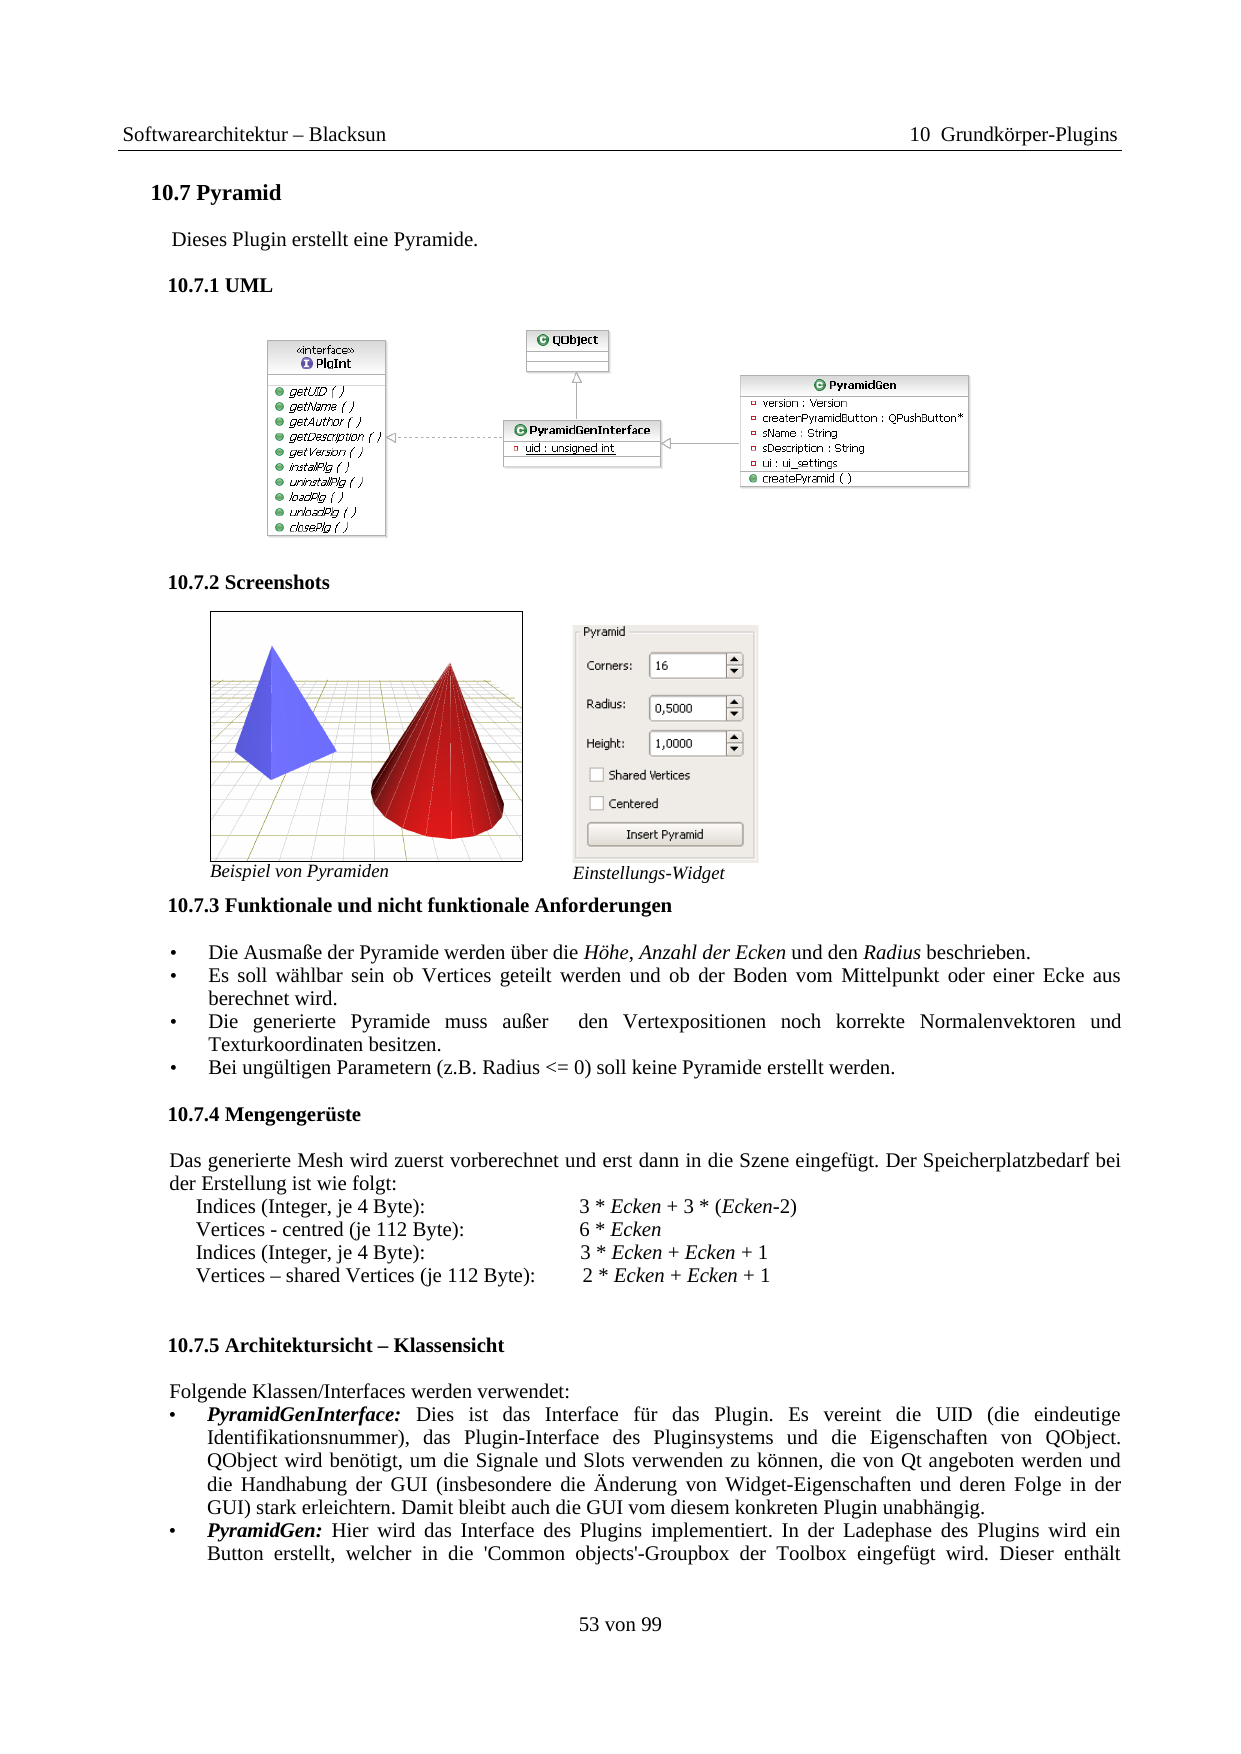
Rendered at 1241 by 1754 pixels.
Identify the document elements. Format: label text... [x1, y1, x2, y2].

text Folgende Klassen/Interfaces werden verwendet: [169, 1380, 1122, 1403]
text Vertices – shared Vertices (je 112 Byte): 2 * Ecken + Ecken + 1 [169, 1264, 1122, 1287]
picture [211, 612, 522, 861]
subtitle Architektursicht – Klassensicht [162, 1334, 1122, 1357]
list Bei ungültigen Parametern (z.B. Radius <= 0) soll keine Pyramide erstellt werden. [170, 1056, 1122, 1079]
list PyramidGen: Hier wird das Interface des Plugins implementiert. In der Ladephase des Plugins wird ein Button erstellt, welcher in die 'Common objects'-Groupbox der Toolbox eingefügt wird. Dieser enthält [169, 1519, 1122, 1565]
list Die Ausmaße der Pyramide werden über die Höhe, Anzahl der Ecken und den Radius beschrieben. [170, 941, 1122, 964]
list Die generierte Pyramide muss außer den Vertexpositionen noch korrekte Normalenvektoren und Texturkoordinaten besitzen. [170, 1010, 1122, 1056]
text Vertices - centred (je 112 Byte): 6 * Ecken [169, 1218, 1122, 1241]
subtitle Pyramid [145, 179, 1122, 205]
text Das generierte Mesh wird zuerst vorberechnet und erst dann in die Szene eingefügt. Der Speicherplatzbedarf bei der Erstellung ist wie folgt: [169, 1149, 1122, 1195]
text Indices (Integer, je 4 Byte): 3 * Ecken + Ecken + 1 [169, 1241, 1122, 1264]
subtitle Funktionale und nicht funktionale Anforderungen [162, 894, 1122, 917]
text Beispiel von Pyramiden [210, 862, 522, 881]
picture [257, 320, 983, 548]
text Dieses Plugin erstellt eine Pyramide. [171, 228, 1122, 251]
list PyramidGenInterface: Dies ist das Interface für das Plugin. Es vereint die UID (die eindeutige Identifikationsnummer), das Plugin-Interface des Pluginsystems und die Eigenschaften von QObject. QObject wird benötigt, um die Signale und Slots verwenden zu können, die von Qt angeboten werden und die Handhabung der GUI (insbesondere die Änderung von Widget-Eigenschaften und deren Folge in der GUI) stark erleichtern. Damit bleibt auch die GUI vom diesem konkreten Plugin unabhängig. [169, 1403, 1122, 1519]
subtitle UML [162, 274, 1122, 297]
picture [572, 625, 759, 863]
list Es soll wählbar sein ob Vertices geteilt werden und ob der Boden vom Mittelpunkt oder einer Ecke aus berechnet wird. [170, 964, 1122, 1010]
text Indices (Integer, je 4 Byte): 3 * Ecken + 3 * (Ecken-2) [169, 1195, 1122, 1218]
text Einstellungs-Widget [573, 863, 759, 883]
subtitle Screenshots [162, 571, 1122, 594]
subtitle Mengengerüste [162, 1102, 1122, 1126]
